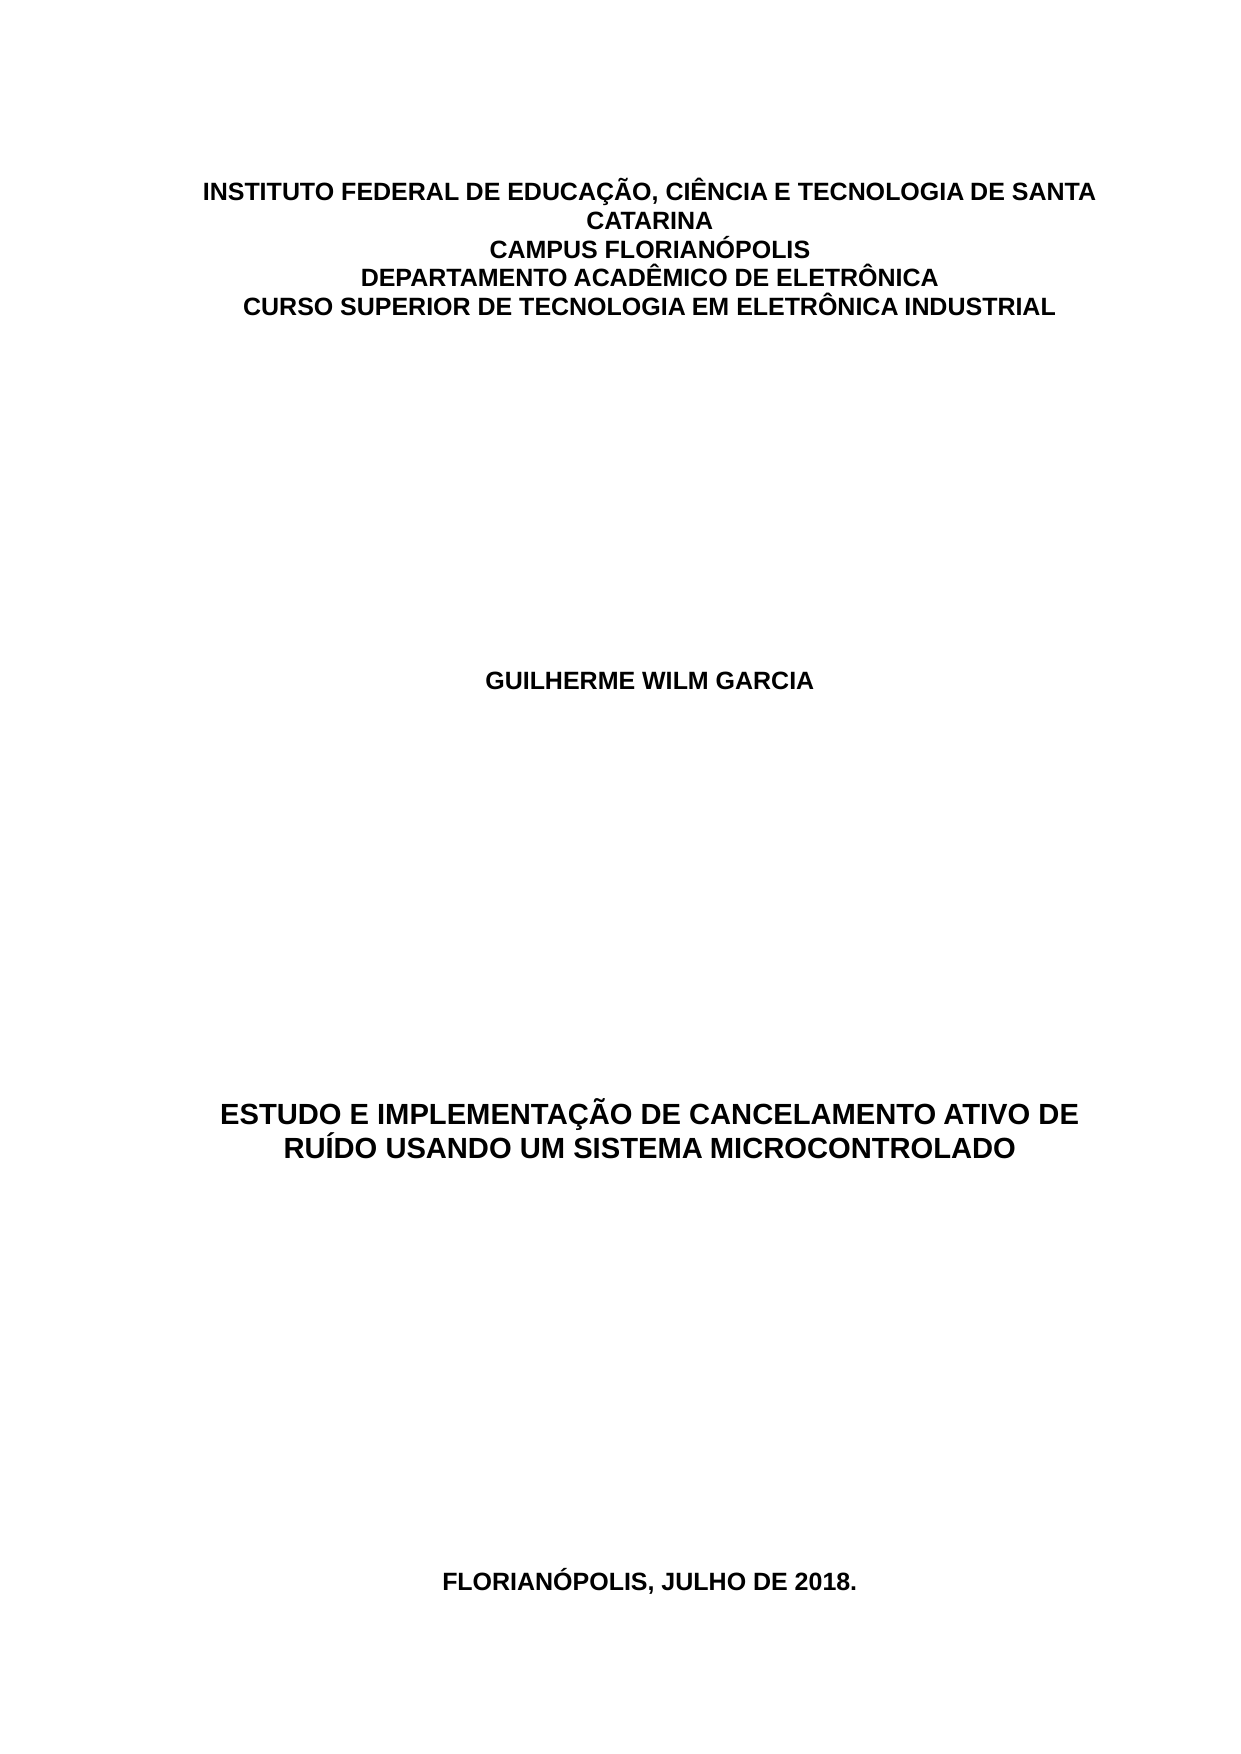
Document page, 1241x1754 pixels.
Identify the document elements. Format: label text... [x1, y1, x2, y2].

text GUILHERME WILM GARCIA [177, 666, 1122, 695]
text ESTUDO E IMPLEMENTAÇÃO DE CANCELAMENTO ATIVO DE RUÍDO USANDO UM SISTEMA MICROCONTROLADO [177, 1097, 1122, 1164]
text DEPARTAMENTO ACADÊMICO DE ELETRÔNICA [177, 263, 1122, 292]
text FLORIANÓPOLIS, JULHO DE 2018. [177, 1567, 1122, 1596]
text CAMPUS FLORIANÓPOLIS [177, 235, 1122, 263]
text INSTITUTO FEDERAL DE EDUCAÇÃO, CIÊNCIA E TECNOLOGIA DE SANTA CATARINA [177, 177, 1122, 235]
text CURSO SUPERIOR DE TECNOLOGIA EM ELETRÔNICA INDUSTRIAL [177, 292, 1122, 321]
